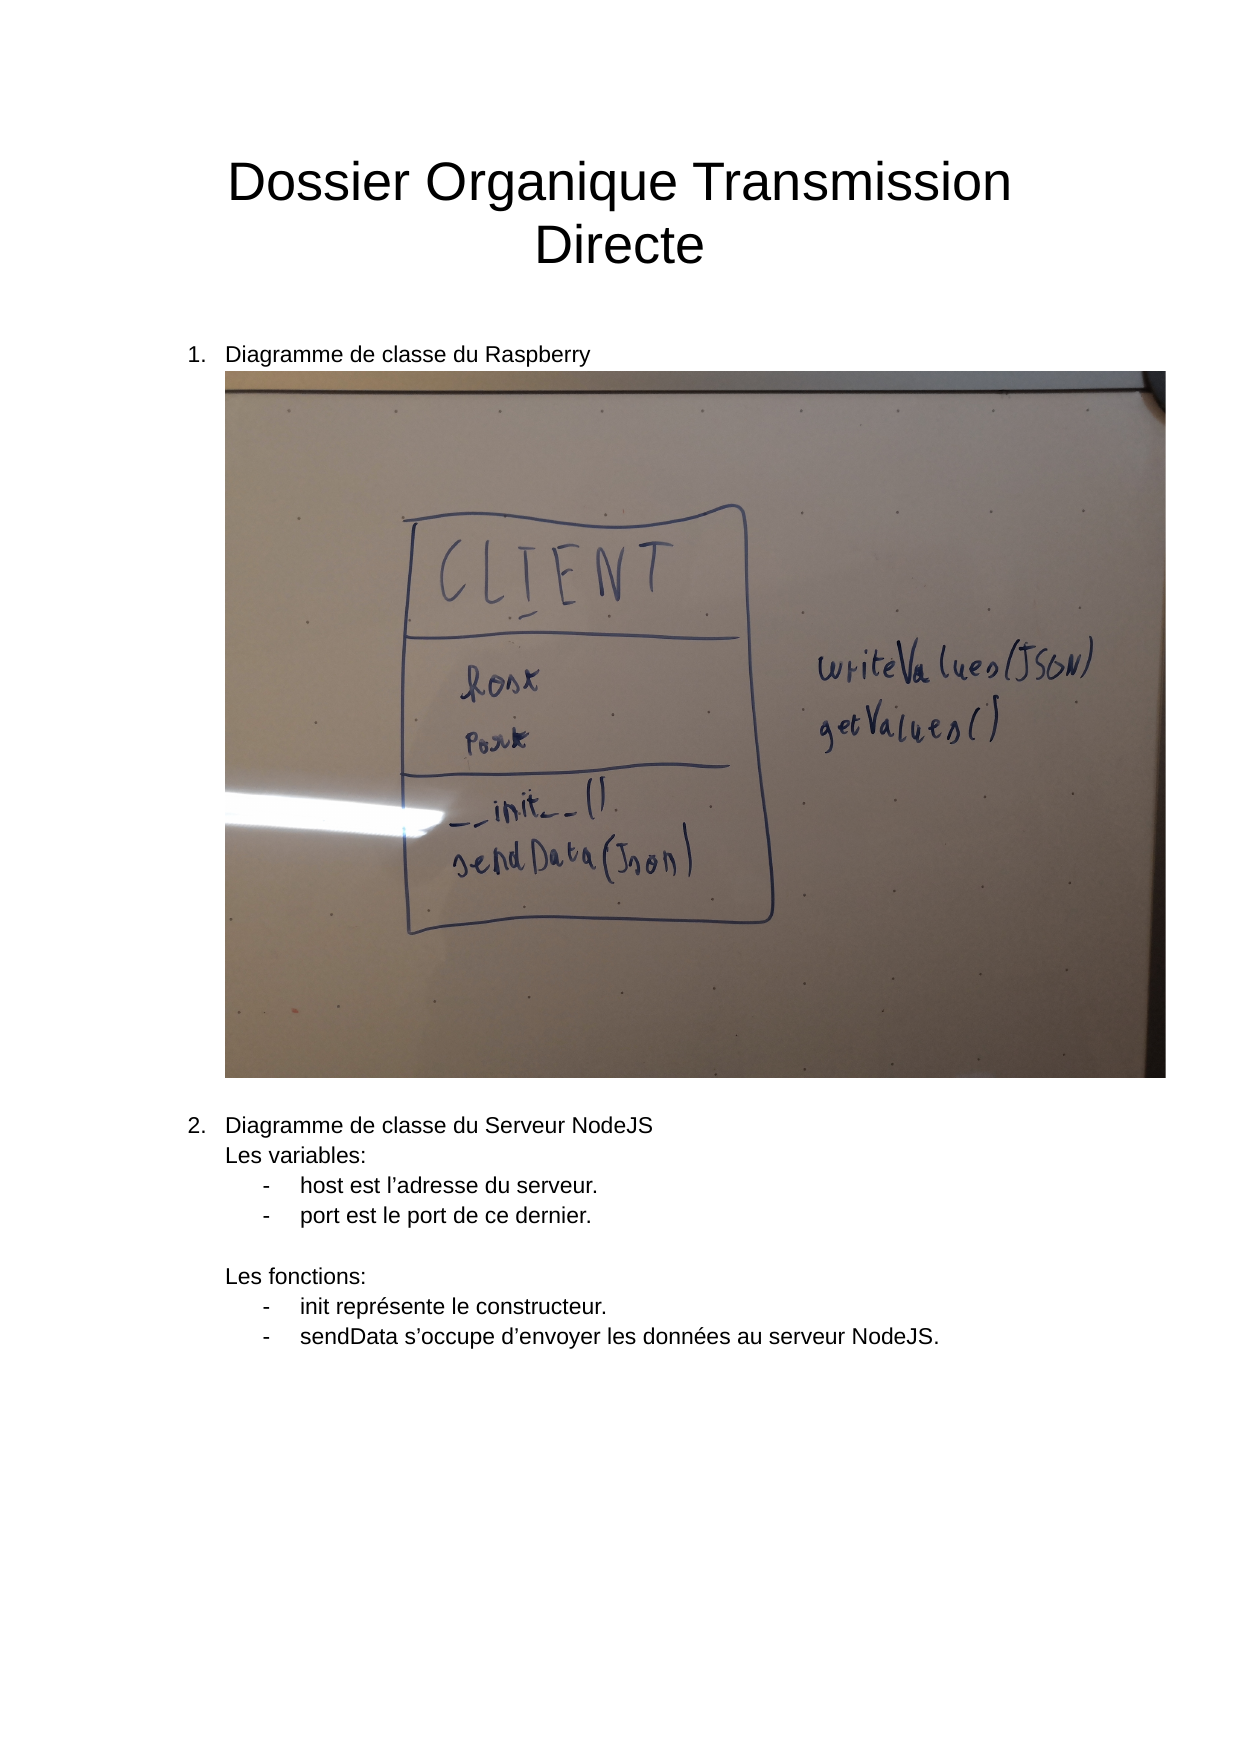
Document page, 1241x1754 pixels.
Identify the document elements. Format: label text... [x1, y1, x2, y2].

list sendData s’occupe d’envoyer les données au serveur NodeJS. [262, 1323, 1090, 1349]
list init représente le constructeur. [262, 1293, 1090, 1319]
title Dossier Organique Transmission Directe [150, 150, 1090, 274]
list host est l’adresse du serveur. [262, 1172, 1090, 1198]
text Les fonctions: [225, 1263, 1090, 1289]
list Diagramme de classe du Serveur NodeJS [187, 1112, 1090, 1138]
picture [225, 371, 1166, 1078]
text Les variables: [225, 1142, 1090, 1168]
list Diagramme de classe du Raspberry [187, 341, 1090, 368]
list port est le port de ce dernier. [262, 1202, 1090, 1229]
